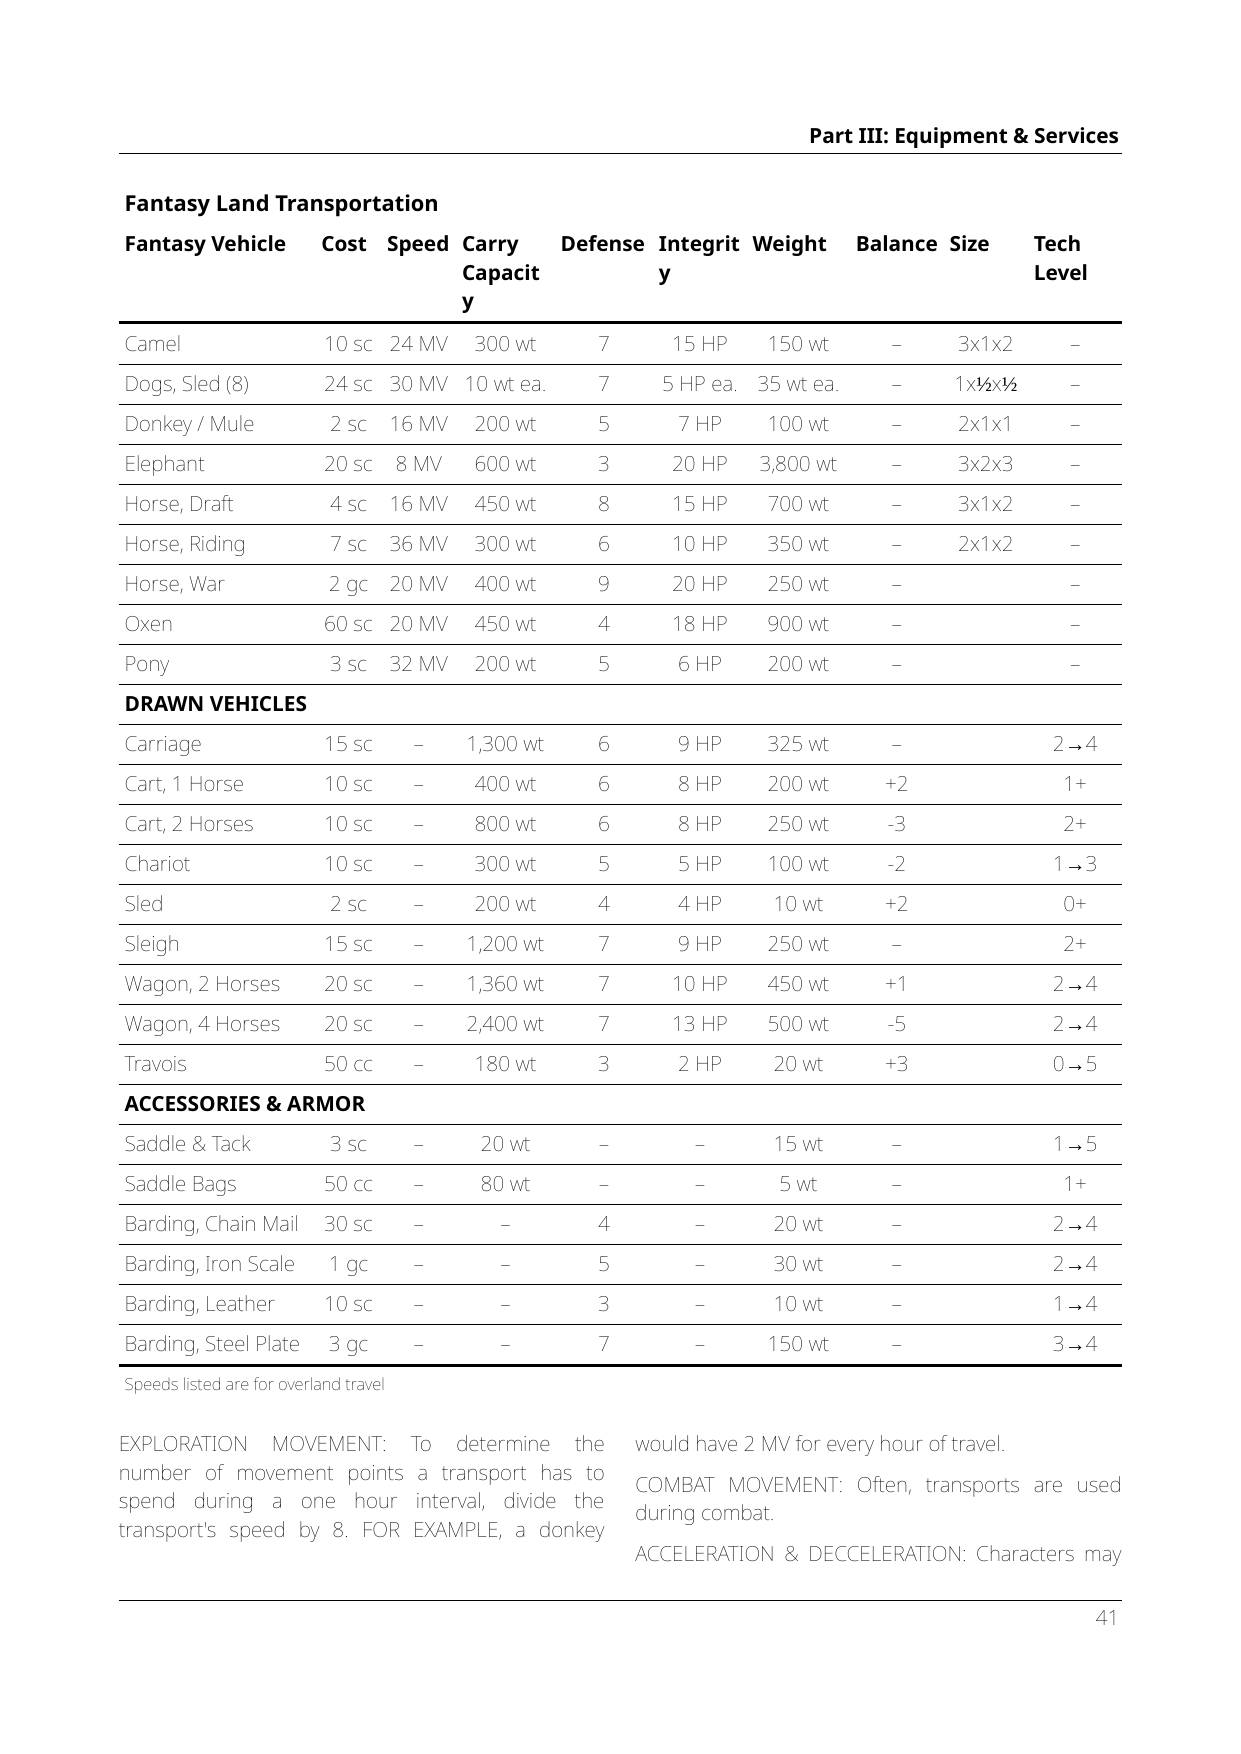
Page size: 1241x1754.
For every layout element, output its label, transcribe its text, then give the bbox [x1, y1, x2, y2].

table_cell – [381, 805, 456, 844]
table_cell – [850, 324, 943, 364]
table_cell – [850, 1125, 943, 1164]
table_cell 2 gc [315, 565, 381, 604]
table_cell 20 wt [456, 1125, 554, 1164]
table_cell – [850, 1285, 943, 1324]
table_cell [944, 565, 1028, 604]
table_cell 9 HP [653, 725, 747, 764]
table_cell 15 wt [747, 1125, 850, 1164]
table_cell – [850, 525, 943, 564]
table_cell – [1028, 445, 1122, 484]
table_cell 24 sc [315, 365, 381, 404]
table_cell 24 MV [381, 324, 456, 364]
table_cell – [850, 1205, 943, 1244]
table_cell 5 [555, 845, 653, 884]
table_cell 7 [555, 1005, 653, 1044]
table_cell – [381, 1285, 456, 1324]
table_cell 2x1x2 [944, 525, 1028, 564]
table_cell Integrity [653, 224, 747, 321]
table_cell 20 HP [653, 445, 747, 484]
table_cell +1 [850, 965, 943, 1004]
text COMBAT MOVEMENT: Often, transports are used during combat. [635, 1470, 1122, 1527]
table_cell 100 wt [747, 405, 850, 444]
table_cell – [653, 1245, 747, 1284]
table_cell 7 [555, 1325, 653, 1364]
table_cell – [381, 1005, 456, 1044]
table_cell 20 sc [315, 1005, 381, 1044]
table_cell 3x1x2 [944, 324, 1028, 364]
table_cell 200 wt [456, 885, 554, 924]
table_cell 180 wt [456, 1045, 554, 1084]
table_cell – [456, 1205, 554, 1244]
table_cell 10 sc [315, 324, 381, 364]
table_cell Saddle Bags [119, 1165, 315, 1204]
table_cell – [381, 1325, 456, 1364]
table_cell [944, 605, 1028, 644]
table_cell 4 [555, 605, 653, 644]
table_cell 150 wt [747, 324, 850, 364]
table_cell 2,400 wt [456, 1005, 554, 1044]
table_cell 18 HP [653, 605, 747, 644]
table_cell 3 [555, 445, 653, 484]
table_cell +2 [850, 885, 943, 924]
table_cell [944, 1045, 1028, 1084]
table_cell – [653, 1325, 747, 1364]
table_cell Barding, Steel Plate [119, 1325, 315, 1364]
table_cell 20 sc [315, 965, 381, 1004]
table_cell 250 wt [747, 565, 850, 604]
table_cell 300 wt [456, 525, 554, 564]
table_cell 1+ [1028, 1165, 1122, 1204]
table_cell 10 sc [315, 1285, 381, 1324]
table_cell 15 HP [653, 324, 747, 364]
table_cell 10 sc [315, 805, 381, 844]
table_cell 1,300 wt [456, 725, 554, 764]
table_cell – [850, 565, 943, 604]
table_cell 8 HP [653, 765, 747, 804]
table_cell 1,200 wt [456, 925, 554, 964]
table_cell – [555, 1165, 653, 1204]
table_cell – [1028, 525, 1122, 564]
table_cell 500 wt [747, 1005, 850, 1044]
table_cell – [381, 965, 456, 1004]
table_cell 30 wt [747, 1245, 850, 1284]
table_cell [944, 845, 1028, 884]
table_cell 0→5 [1028, 1045, 1122, 1084]
table_cell 8 HP [653, 805, 747, 844]
table_cell 8 [555, 485, 653, 524]
table_cell 10 wt ea. [456, 365, 554, 404]
table_cell – [653, 1165, 747, 1204]
table_cell Fantasy Vehicle [119, 224, 315, 321]
table_cell Chariot [119, 845, 315, 884]
table_cell 2+ [1028, 925, 1122, 964]
table_cell 20 sc [315, 445, 381, 484]
table_cell 35 wt ea. [747, 365, 850, 404]
table_cell 200 wt [456, 645, 554, 684]
table_cell – [456, 1285, 554, 1324]
table_cell 2 sc [315, 405, 381, 444]
table_cell Defense [555, 224, 653, 321]
table_cell 7 HP [653, 405, 747, 444]
table_cell 2 HP [653, 1045, 747, 1084]
table_cell 200 wt [747, 645, 850, 684]
table_cell 2x1x1 [944, 405, 1028, 444]
table_cell 600 wt [456, 445, 554, 484]
table_cell 2→4 [1028, 1005, 1122, 1044]
table_cell 400 wt [456, 765, 554, 804]
text ACCELERATION & DECCELERATION: Characters may [635, 1539, 1122, 1567]
table_cell Cart, 1 Horse [119, 765, 315, 804]
table_cell [944, 725, 1028, 764]
table_cell [944, 925, 1028, 964]
table_cell 2+ [1028, 805, 1122, 844]
table_cell Wagon, 4 Horses [119, 1005, 315, 1044]
table_cell 10 sc [315, 845, 381, 884]
table_cell 36 MV [381, 525, 456, 564]
table_cell Cart, 2 Horses [119, 805, 315, 844]
table_cell +3 [850, 1045, 943, 1084]
table_cell – [381, 1205, 456, 1244]
table_cell – [381, 1245, 456, 1284]
table_cell – [1028, 365, 1122, 404]
table_cell – [1028, 605, 1122, 644]
table_cell 200 wt [747, 765, 850, 804]
table_cell 6 HP [653, 645, 747, 684]
table_cell [944, 1245, 1028, 1284]
table_cell – [850, 925, 943, 964]
table_cell 5 wt [747, 1165, 850, 1204]
table_cell 7 [555, 324, 653, 364]
table_cell Carriage [119, 725, 315, 764]
table_cell – [381, 885, 456, 924]
table_cell 20 wt [747, 1045, 850, 1084]
table_cell -2 [850, 845, 943, 884]
table_cell – [381, 1045, 456, 1084]
table_cell [944, 765, 1028, 804]
table_cell 1→4 [1028, 1285, 1122, 1324]
table_cell Barding, Iron Scale [119, 1245, 315, 1284]
table_cell 450 wt [456, 605, 554, 644]
table_cell Barding, Leather [119, 1285, 315, 1324]
table_cell [944, 965, 1028, 1004]
table_cell 3→4 [1028, 1325, 1122, 1364]
table_cell 10 HP [653, 525, 747, 564]
table_cell – [381, 925, 456, 964]
table_cell – [381, 765, 456, 804]
table_cell 8 MV [381, 445, 456, 484]
table_cell +2 [850, 765, 943, 804]
table_cell Speeds listed are for overland travel [119, 1367, 964, 1401]
table_cell 700 wt [747, 485, 850, 524]
table_cell Carry Capacity [456, 224, 554, 321]
table_cell 10 wt [747, 1285, 850, 1324]
table_cell Weight [747, 224, 850, 321]
table_cell -5 [850, 1005, 943, 1044]
table_cell 1+ [1028, 765, 1122, 804]
table_cell Horse, Riding [119, 525, 315, 564]
table_cell 60 sc [315, 605, 381, 644]
table_cell – [381, 845, 456, 884]
table_cell 4 sc [315, 485, 381, 524]
text EXPLORATION MOVEMENT: To determine the number of movement points a transport has to spend during a one hour interval, divide the transport's speed by 8. FOR EXAMPLE, a donkey [118, 1429, 605, 1543]
table_cell – [653, 1285, 747, 1324]
table_cell 300 wt [456, 845, 554, 884]
table_cell 15 sc [315, 925, 381, 964]
table_cell -3 [850, 805, 943, 844]
table_cell 450 wt [747, 965, 850, 1004]
table_cell – [456, 1325, 554, 1364]
table_cell 800 wt [456, 805, 554, 844]
table_cell [944, 885, 1028, 924]
table_cell 6 [555, 525, 653, 564]
table_cell Cost [315, 224, 381, 321]
table_cell Oxen [119, 605, 315, 644]
table_cell 10 wt [747, 885, 850, 924]
table_cell – [1028, 565, 1122, 604]
table_cell – [850, 1325, 943, 1364]
table_cell 100 wt [747, 845, 850, 884]
table_cell 350 wt [747, 525, 850, 564]
table_cell – [850, 1245, 943, 1284]
table_cell 20 MV [381, 565, 456, 604]
table_header Fantasy Land Transportation [119, 183, 1122, 224]
table_cell Wagon, 2 Horses [119, 965, 315, 1004]
table_cell Tech Level [1028, 224, 1122, 321]
table_cell 2→4 [1028, 1205, 1122, 1244]
table_cell 5 [555, 1245, 653, 1284]
table_cell ACCESSORIES & ARMOR [119, 1085, 1122, 1124]
text would have 2 MV for every hour of travel. [635, 1429, 1122, 1458]
table_cell – [850, 1165, 943, 1204]
table_cell – [850, 365, 943, 404]
table_cell 325 wt [747, 725, 850, 764]
table_cell 9 [555, 565, 653, 604]
table_cell 150 wt [747, 1325, 850, 1364]
table_cell 200 wt [456, 405, 554, 444]
table_cell Sled [119, 885, 315, 924]
table_cell 3 [555, 1285, 653, 1324]
table_cell Dogs, Sled (8) [119, 365, 315, 404]
table_cell 7 [555, 365, 653, 404]
table_cell 10 sc [315, 765, 381, 804]
table_cell 6 [555, 765, 653, 804]
table_cell Speed [381, 224, 456, 321]
table_cell – [1028, 324, 1122, 364]
table_cell Pony [119, 645, 315, 684]
table_cell Horse, War [119, 565, 315, 604]
table_cell 1x½x½ [944, 365, 1028, 404]
table_cell – [1028, 405, 1122, 444]
table_cell 7 [555, 925, 653, 964]
table_cell 900 wt [747, 605, 850, 644]
table_cell 13 HP [653, 1005, 747, 1044]
table_cell – [456, 1245, 554, 1284]
table_cell 2→4 [1028, 725, 1122, 764]
table_cell 3 sc [315, 1125, 381, 1164]
table_cell 80 wt [456, 1165, 554, 1204]
table_cell [944, 1325, 1028, 1364]
table_cell 1→5 [1028, 1125, 1122, 1164]
table_cell 5 [555, 405, 653, 444]
table_cell Size [944, 224, 1028, 321]
table_cell Donkey / Mule [119, 405, 315, 444]
table_cell [964, 1367, 1122, 1401]
table_cell 3 sc [315, 645, 381, 684]
table_cell 3,800 wt [747, 445, 850, 484]
table_cell [944, 645, 1028, 684]
table_cell 250 wt [747, 805, 850, 844]
table_cell 6 [555, 805, 653, 844]
table_cell Sleigh [119, 925, 315, 964]
table_cell [944, 1205, 1028, 1244]
table_cell 50 cc [315, 1165, 381, 1204]
table_cell 15 sc [315, 725, 381, 764]
table_cell 2→4 [1028, 1245, 1122, 1284]
table_cell – [850, 445, 943, 484]
table_cell – [850, 485, 943, 524]
table_cell 30 sc [315, 1205, 381, 1244]
table_cell 5 [555, 645, 653, 684]
table_cell 7 sc [315, 525, 381, 564]
table_cell 5 HP [653, 845, 747, 884]
table_cell Travois [119, 1045, 315, 1084]
table_cell 20 wt [747, 1205, 850, 1244]
table_cell – [653, 1205, 747, 1244]
table_cell – [381, 1125, 456, 1164]
table_cell – [653, 1125, 747, 1164]
table_cell 3 [555, 1045, 653, 1084]
table_cell 20 MV [381, 605, 456, 644]
table_cell 6 [555, 725, 653, 764]
table_cell 450 wt [456, 485, 554, 524]
table_cell 2 sc [315, 885, 381, 924]
table_cell 15 HP [653, 485, 747, 524]
table_cell 400 wt [456, 565, 554, 604]
table_cell 4 [555, 885, 653, 924]
table_cell 250 wt [747, 925, 850, 964]
table_cell Barding, Chain Mail [119, 1205, 315, 1244]
table_cell 16 MV [381, 405, 456, 444]
table_cell – [850, 645, 943, 684]
table_cell Balance [850, 224, 943, 321]
table_cell [944, 1125, 1028, 1164]
table_cell [944, 805, 1028, 844]
table_cell 3x1x2 [944, 485, 1028, 524]
table_cell 9 HP [653, 925, 747, 964]
table_cell 300 wt [456, 324, 554, 364]
table_cell 1 gc [315, 1245, 381, 1284]
table_cell 16 MV [381, 485, 456, 524]
table_cell [944, 1165, 1028, 1204]
table_cell Horse, Draft [119, 485, 315, 524]
table_cell – [850, 605, 943, 644]
table_cell 10 HP [653, 965, 747, 1004]
table_cell 2→4 [1028, 965, 1122, 1004]
table_cell 32 MV [381, 645, 456, 684]
table_cell 3 gc [315, 1325, 381, 1364]
table_cell 7 [555, 965, 653, 1004]
table_cell – [850, 725, 943, 764]
table_cell – [381, 725, 456, 764]
table_cell – [1028, 645, 1122, 684]
table_cell Camel [119, 324, 315, 364]
table_cell – [555, 1125, 653, 1164]
table_cell 1,360 wt [456, 965, 554, 1004]
table_cell Saddle & Tack [119, 1125, 315, 1164]
table_cell Elephant [119, 445, 315, 484]
table_cell 5 HP ea. [653, 365, 747, 404]
table_cell 4 HP [653, 885, 747, 924]
table_cell [944, 1005, 1028, 1044]
table_cell 50 cc [315, 1045, 381, 1084]
table_cell 30 MV [381, 365, 456, 404]
table_cell 1→3 [1028, 845, 1122, 884]
table_cell DRAWN VEHICLES [119, 685, 1122, 724]
table_cell 3x2x3 [944, 445, 1028, 484]
table_cell – [1028, 485, 1122, 524]
table_cell 0+ [1028, 885, 1122, 924]
table_cell [944, 1285, 1028, 1324]
table_cell 20 HP [653, 565, 747, 604]
table_cell 4 [555, 1205, 653, 1244]
table_cell – [381, 1165, 456, 1204]
table_cell – [850, 405, 943, 444]
